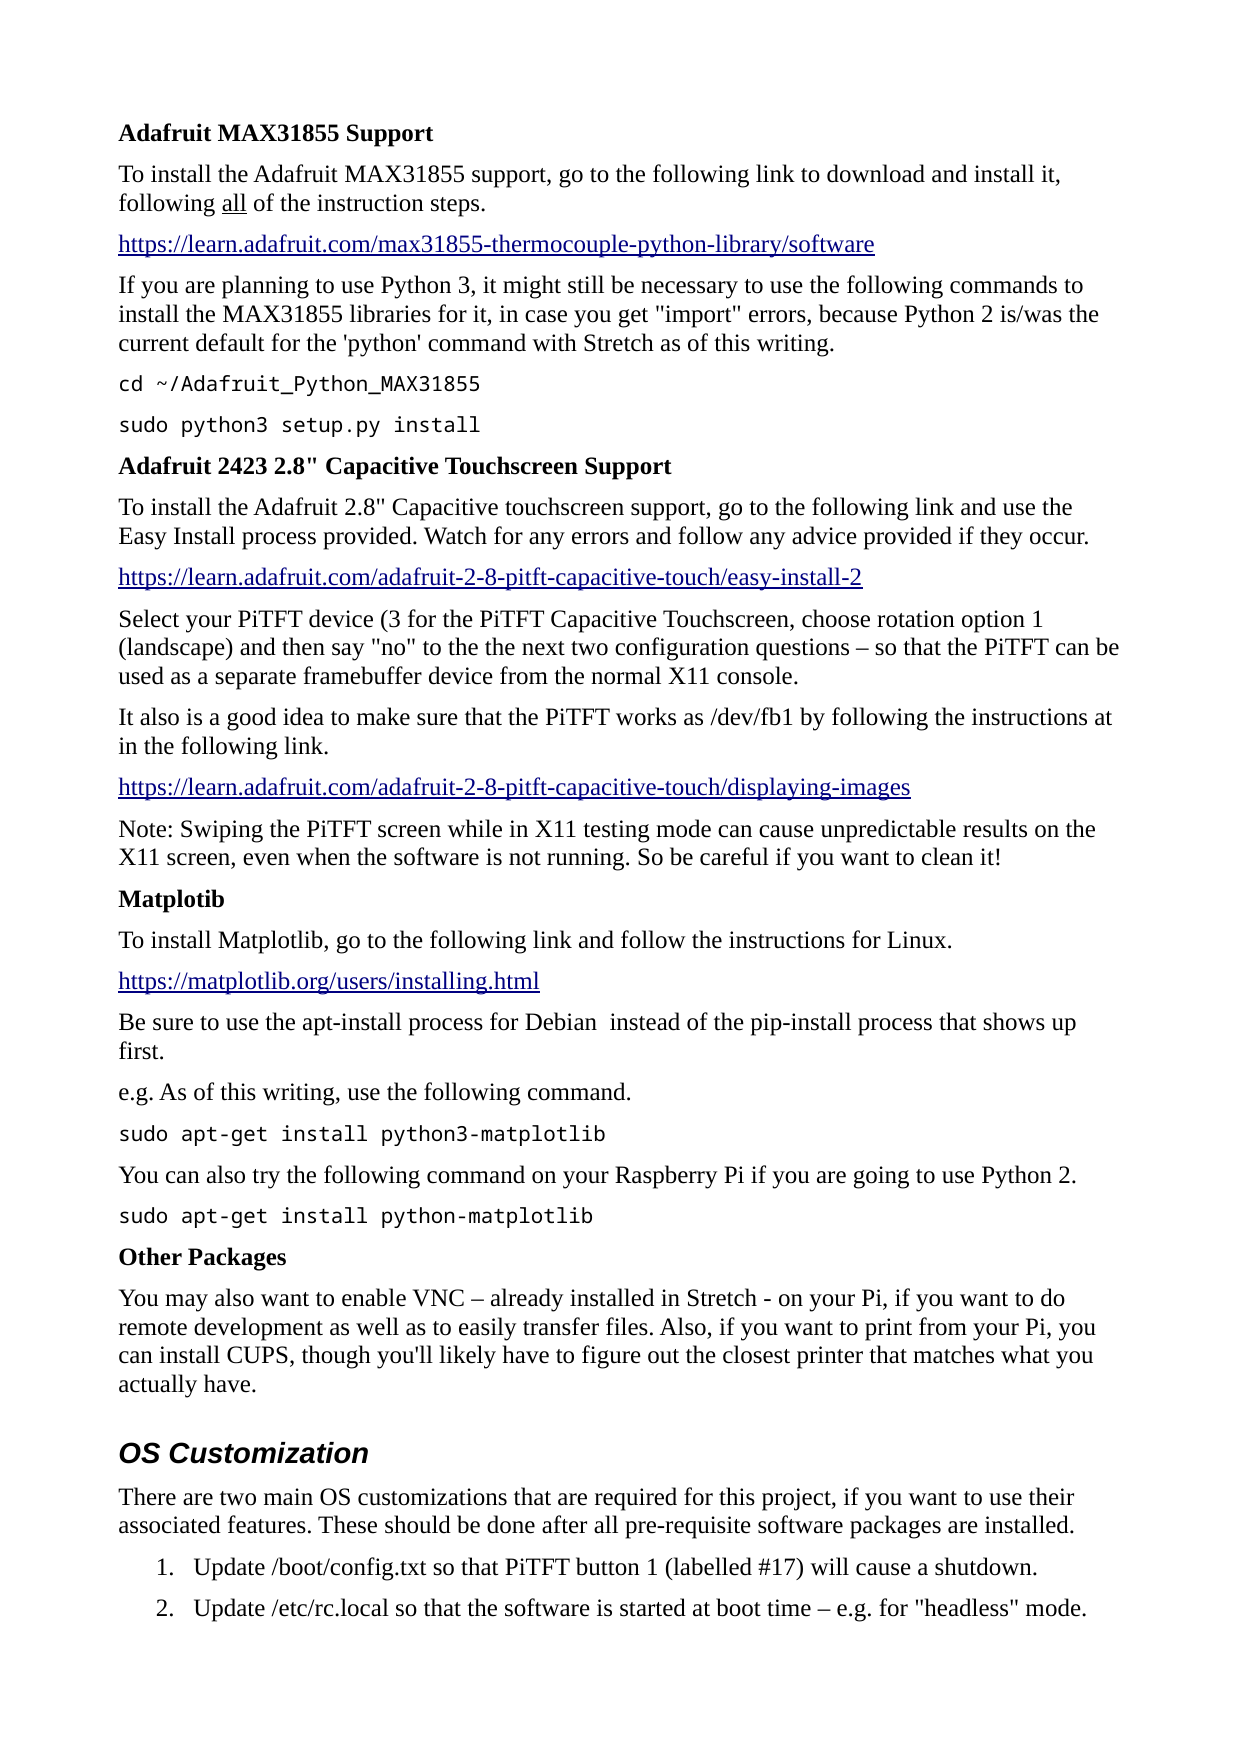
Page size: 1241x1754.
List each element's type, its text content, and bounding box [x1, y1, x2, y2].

text You may also want to enable VNC – already installed in Stretch - on your Pi, if you want to do remote development as well as to easily transfer files. Also, if you want to print from your Pi, you can install CUPS, though you'll likely have to figure out the closest printer that matches what you actually have. [118, 1283, 1122, 1398]
text It also is a good idea to make sure that the PiTFT works as /dev/fb1 by following the instructions at in the following link. [118, 702, 1122, 760]
text sudo python3 setup.py install [118, 410, 1122, 439]
text Adafruit MAX31855 Support [118, 118, 1122, 147]
text sudo apt-get install python3-matplotlib [118, 1119, 1122, 1147]
text If you are planning to use Python 3, it might still be necessary to use the following commands to install the MAX31855 libraries for it, in case you get "import" errors, because Python 2 is/was the current default for the 'python' command with Stretch as of this writing. [118, 271, 1122, 357]
text e.g. As of this writing, use the following command. [118, 1077, 1122, 1106]
text To install the Adafruit 2.8" Capacitive touchscreen support, go to the following link and use the Easy Install process provided. Watch for any errors and follow any advice provided if they occur. [118, 492, 1122, 550]
text Matplotib [118, 884, 1122, 912]
list Update /boot/config.txt so that PiTFT button 1 (labelled #17) will cause a shutdown. [156, 1552, 1122, 1580]
text cd ~/Adafruit_Python_MAX31855 [118, 369, 1122, 398]
subtitle OS Customization [118, 1436, 1122, 1469]
text Be sure to use the apt-install process for Debian instead of the pip-install process that shows up first. [118, 1007, 1122, 1065]
text sudo apt-get install python-matplotlib [118, 1201, 1122, 1229]
text You can also try the following command on your Raspberry Pi if you are going to use Python 2. [118, 1160, 1122, 1188]
text Note: Swiping the PiTFT screen while in X11 testing mode can cause unpredictable results on the X11 screen, even when the software is not running. So be careful if you want to clean it! [118, 814, 1122, 871]
text Other Packages [118, 1242, 1122, 1271]
list Update /etc/rc.local so that the software is started at boot time – e.g. for "headless" mode. [156, 1593, 1122, 1622]
text Adafruit 2423 2.8" Capacitive Touchscreen Support [118, 451, 1122, 480]
text To install Matplotlib, go to the following link and follow the instructions for Linux. [118, 925, 1122, 954]
text https://learn.adafruit.com/adafruit-2-8-pitft-capacitive-touch/easy-install-2 [118, 562, 1122, 591]
text https://learn.adafruit.com/adafruit-2-8-pitft-capacitive-touch/displaying-images [118, 772, 1122, 801]
text To install the Adafruit MAX31855 support, go to the following link to download and install it, following all of the instruction steps. [118, 159, 1122, 217]
text There are two main OS customizations that are required for this project, if you want to use their associated features. These should be done after all pre-requisite software packages are installed. [118, 1482, 1122, 1539]
text https://learn.adafruit.com/max31855-thermocouple-python-library/software [118, 229, 1122, 258]
text https://matplotlib.org/users/installing.html [118, 966, 1122, 995]
text Select your PiTFT device (3 for the PiTFT Capacitive Touchscreen, choose rotation option 1 (landscape) and then say "no" to the the next two configuration questions – so that the PiTFT can be used as a separate framebuffer device from the normal X11 console. [118, 604, 1122, 690]
